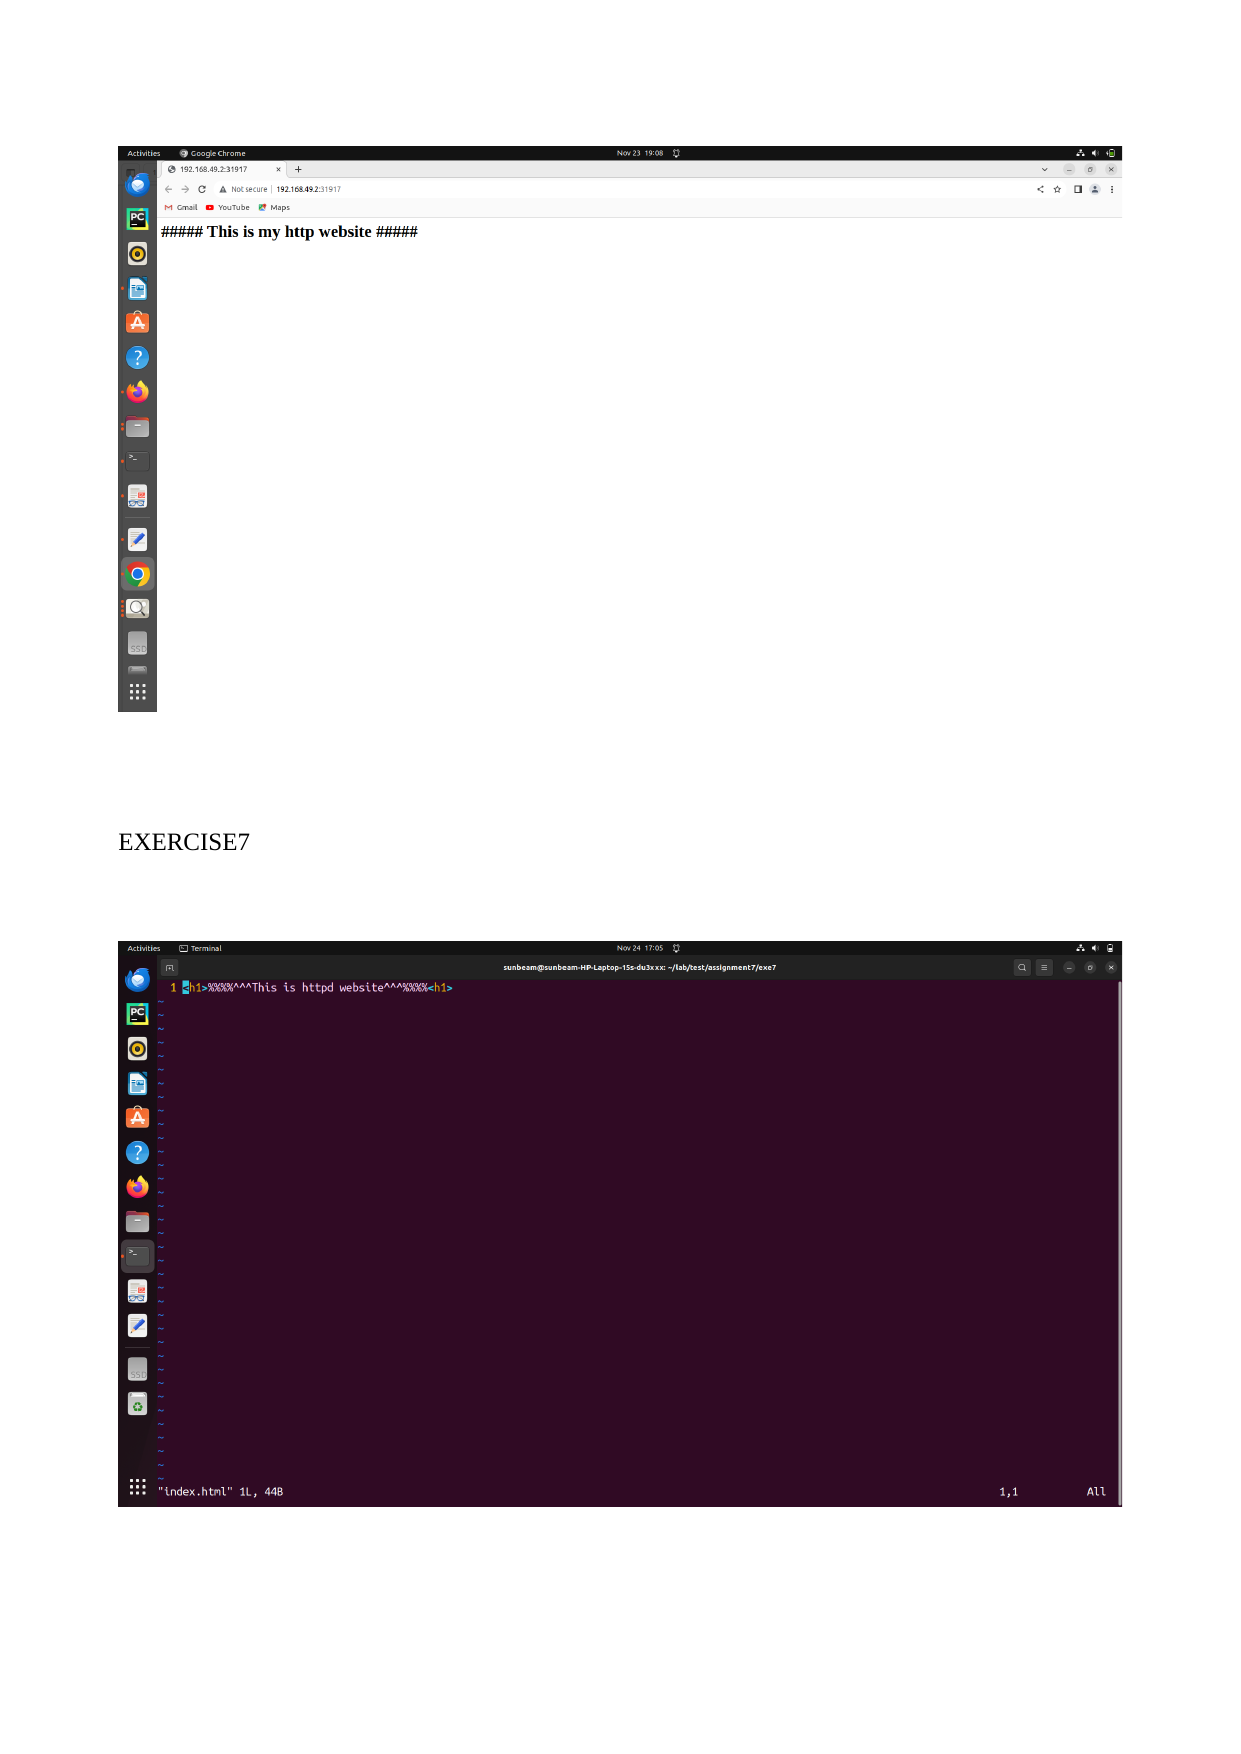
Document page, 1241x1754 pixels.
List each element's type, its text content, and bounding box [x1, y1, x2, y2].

picture [118, 941, 1123, 1507]
text EXERCISE7 [118, 827, 1122, 855]
picture [118, 146, 1123, 712]
